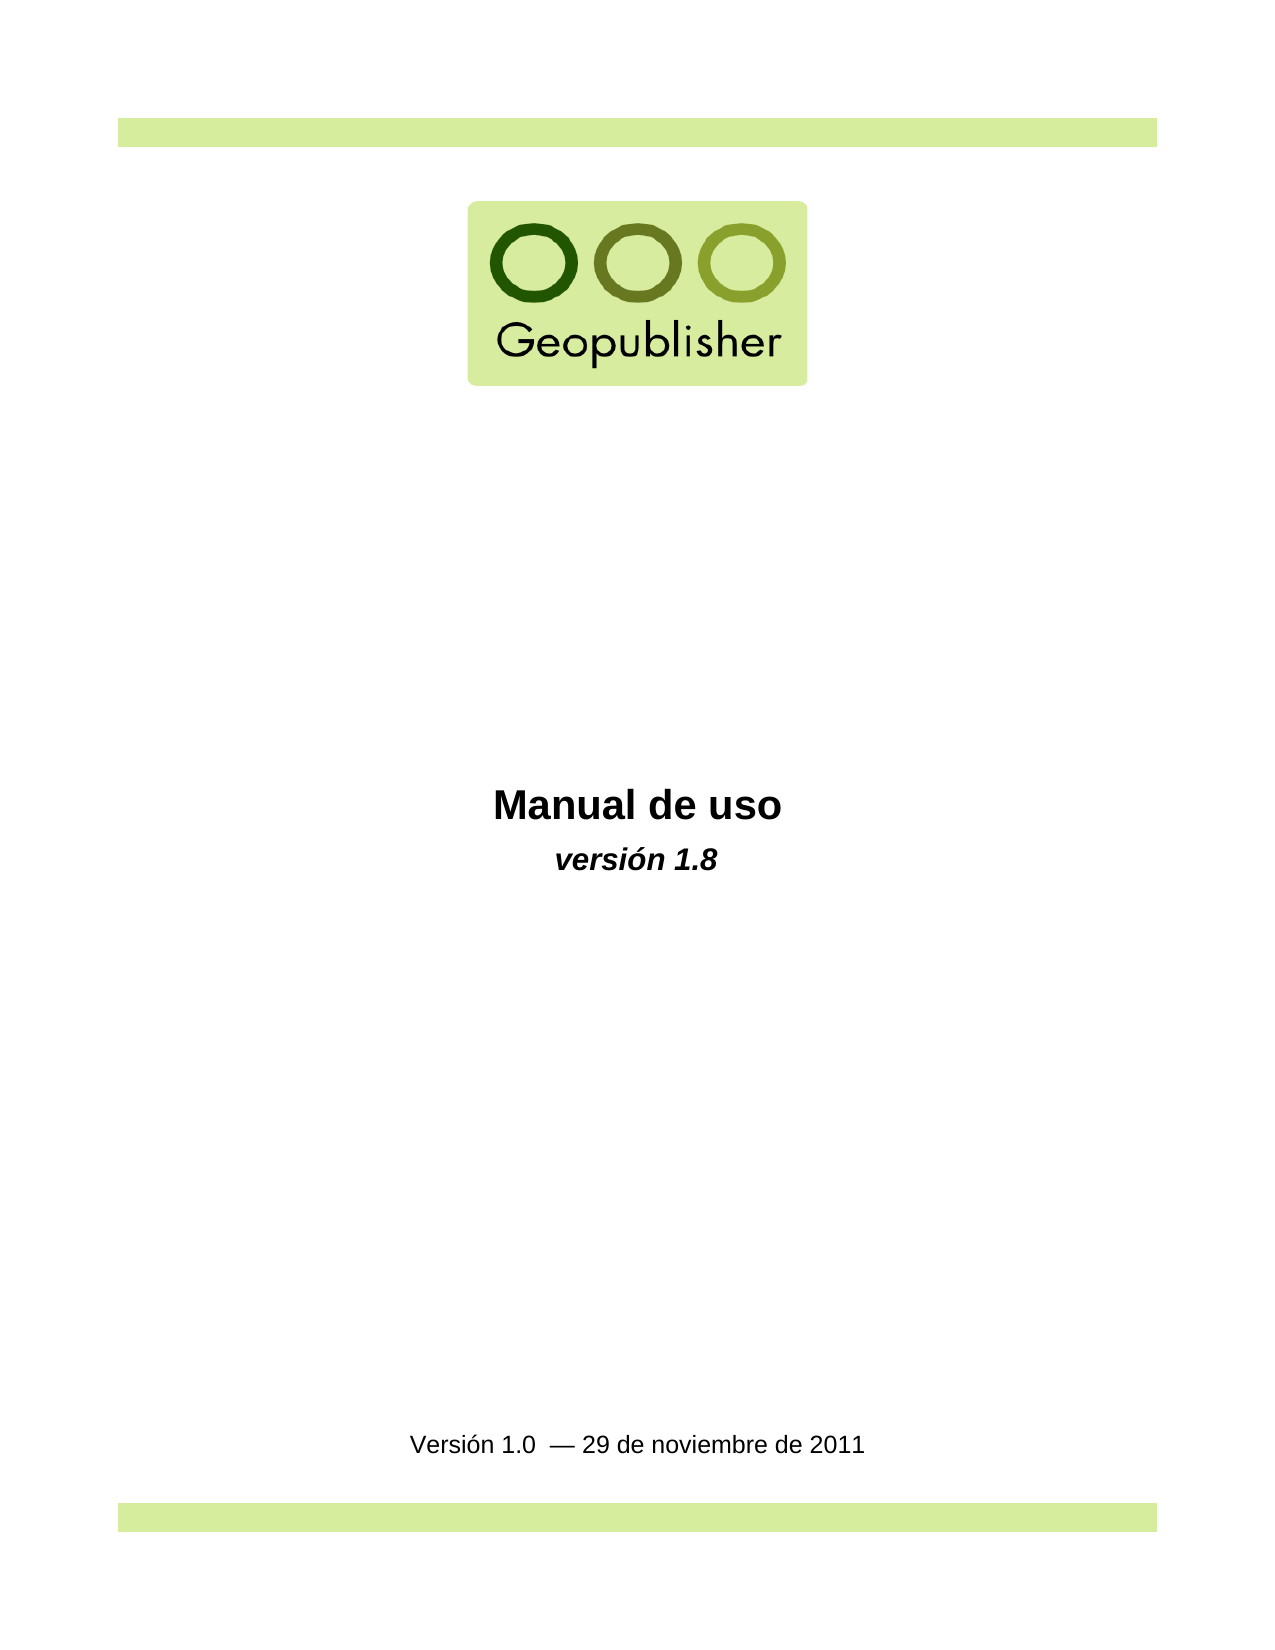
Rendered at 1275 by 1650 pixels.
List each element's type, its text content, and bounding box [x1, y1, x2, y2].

text versión 1.8 [118, 841, 1157, 877]
picture [467, 201, 808, 386]
text Manual de uso [118, 781, 1157, 828]
text Versión 1.0 — 29 de noviembre de 2011 [118, 1430, 1157, 1459]
